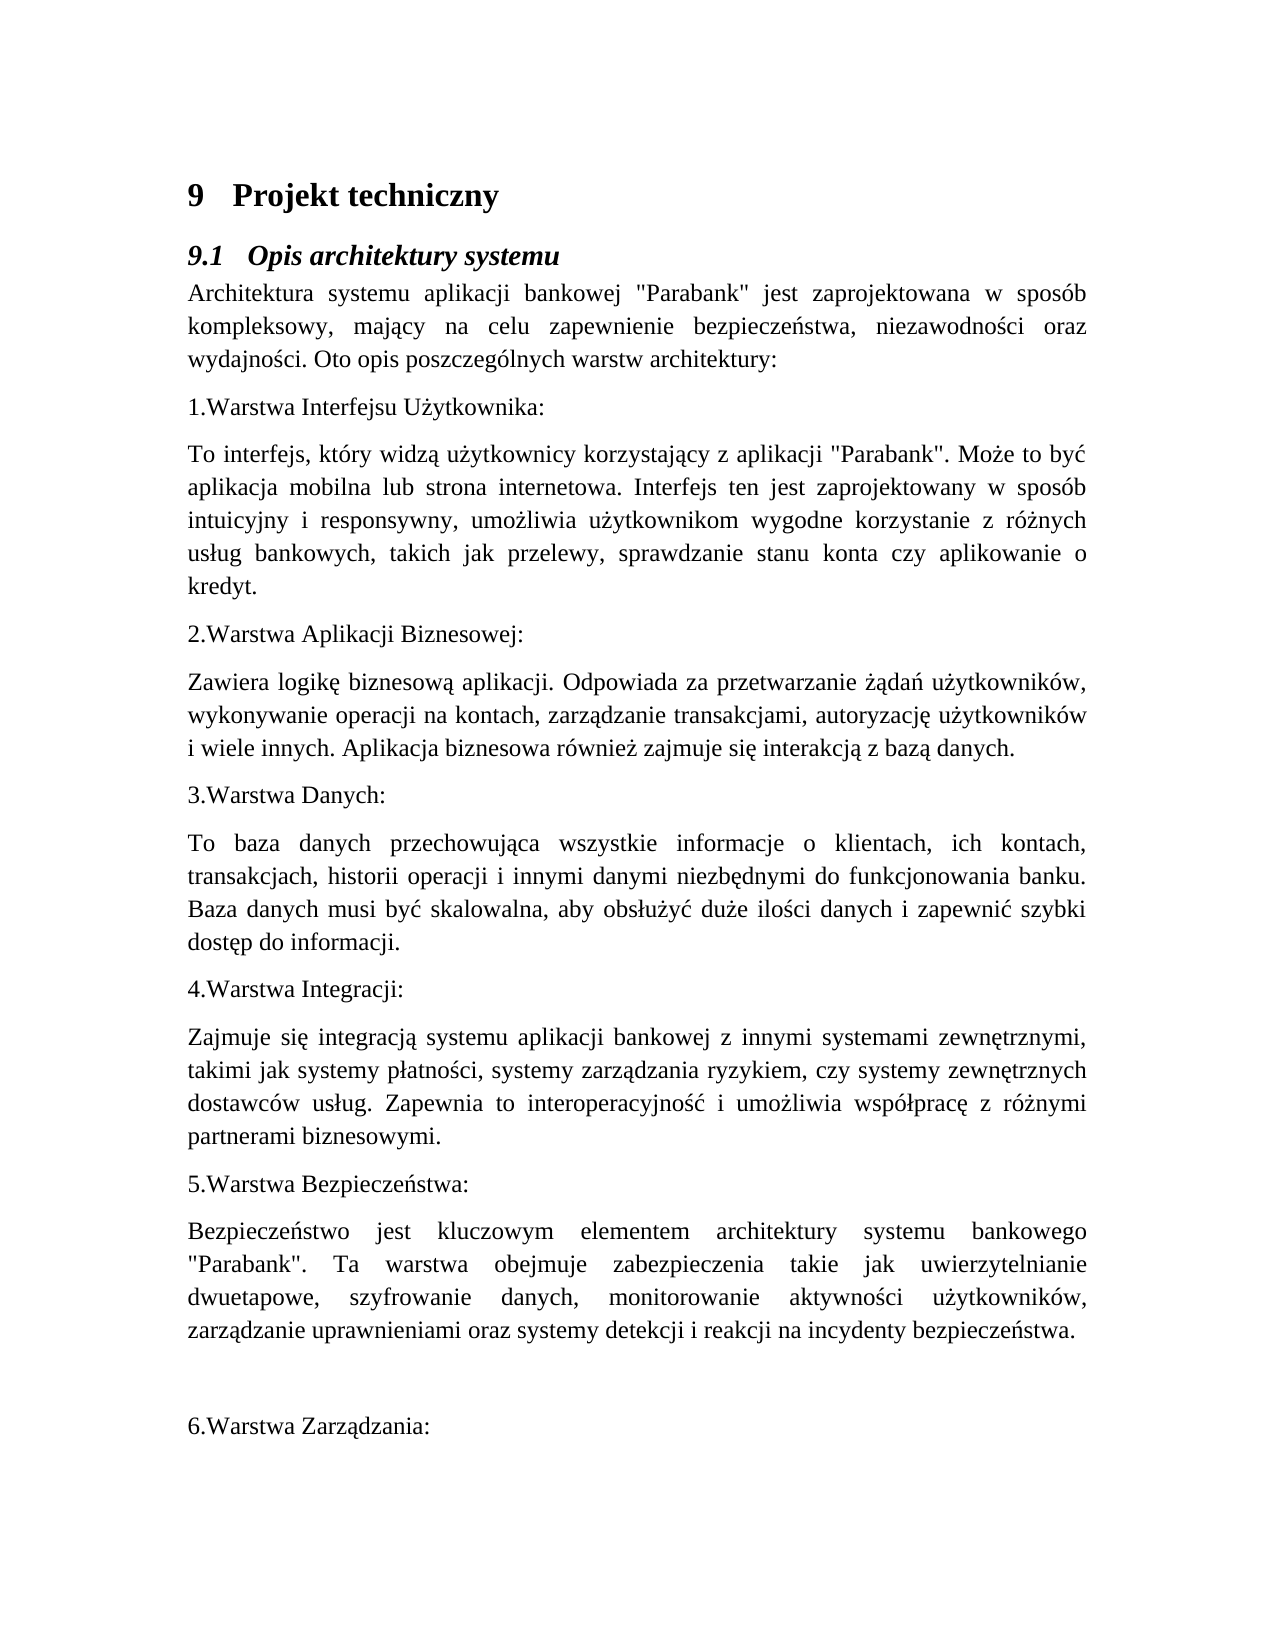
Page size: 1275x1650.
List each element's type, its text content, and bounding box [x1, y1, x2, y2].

text 4.Warstwa Integracji: [187, 974, 1087, 1003]
text 1.Warstwa Interfejsu Użytkownika: [187, 392, 1087, 421]
text 2.Warstwa Aplikacji Biznesowej: [187, 619, 1087, 648]
text Zawiera logikę biznesową aplikacji. Odpowiada za przetwarzanie żądań użytkowników, wykonywanie operacji na kontach, zarządzanie transakcjami, autoryzację użytkowników i wiele innych. Aplikacja biznesowa również zajmuje się interakcją z bazą danych. [187, 667, 1087, 761]
subtitle Projekt techniczny [187, 175, 1087, 213]
text To interfejs, który widzą użytkownicy korzystający z aplikacji "Parabank". Może to być aplikacja mobilna lub strona internetowa. Interfejs ten jest zaprojektowany w sposób intuicyjny i responsywny, umożliwia użytkownikom wygodne korzystanie z różnych usług bankowych, takich jak przelewy, sprawdzanie stanu konta czy aplikowanie o kredyt. [187, 439, 1087, 600]
text 3.Warstwa Danych: [187, 780, 1087, 809]
text To baza danych przechowująca wszystkie informacje o klientach, ich kontach, transakcjach, historii operacji i innymi danymi niezbędnymi do funkcjonowania banku. Baza danych musi być skalowalna, aby obsłużyć duże ilości danych i zapewnić szybki dostęp do informacji. [187, 828, 1087, 956]
text 5.Warstwa Bezpieczeństwa: [187, 1169, 1087, 1198]
text Zajmuje się integracją systemu aplikacji bankowej z innymi systemami zewnętrznymi, takimi jak systemy płatności, systemy zarządzania ryzykiem, czy systemy zewnętrznych dostawców usług. Zapewnia to interoperacyjność i umożliwia współpracę z różnymi partnerami biznesowymi. [187, 1022, 1087, 1150]
text 6.Warstwa Zarządzania: [187, 1411, 1087, 1439]
text Bezpieczeństwo jest kluczowym elementem architektury systemu bankowego "Parabank". Ta warstwa obejmuje zabezpieczenia takie jak uwierzytelnianie dwuetapowe, szyfrowanie danych, monitorowanie aktywności użytkowników, zarządzanie uprawnieniami oraz systemy detekcji i reakcji na incydenty bezpieczeństwa. [187, 1216, 1087, 1344]
text Architektura systemu aplikacji bankowej "Parabank" jest zaprojektowana w sposób kompleksowy, mający na celu zapewnienie bezpieczeństwa, niezawodności oraz wydajności. Oto opis poszczególnych warstw architektury: [187, 278, 1087, 373]
subtitle Opis architektury systemu [187, 238, 1087, 272]
